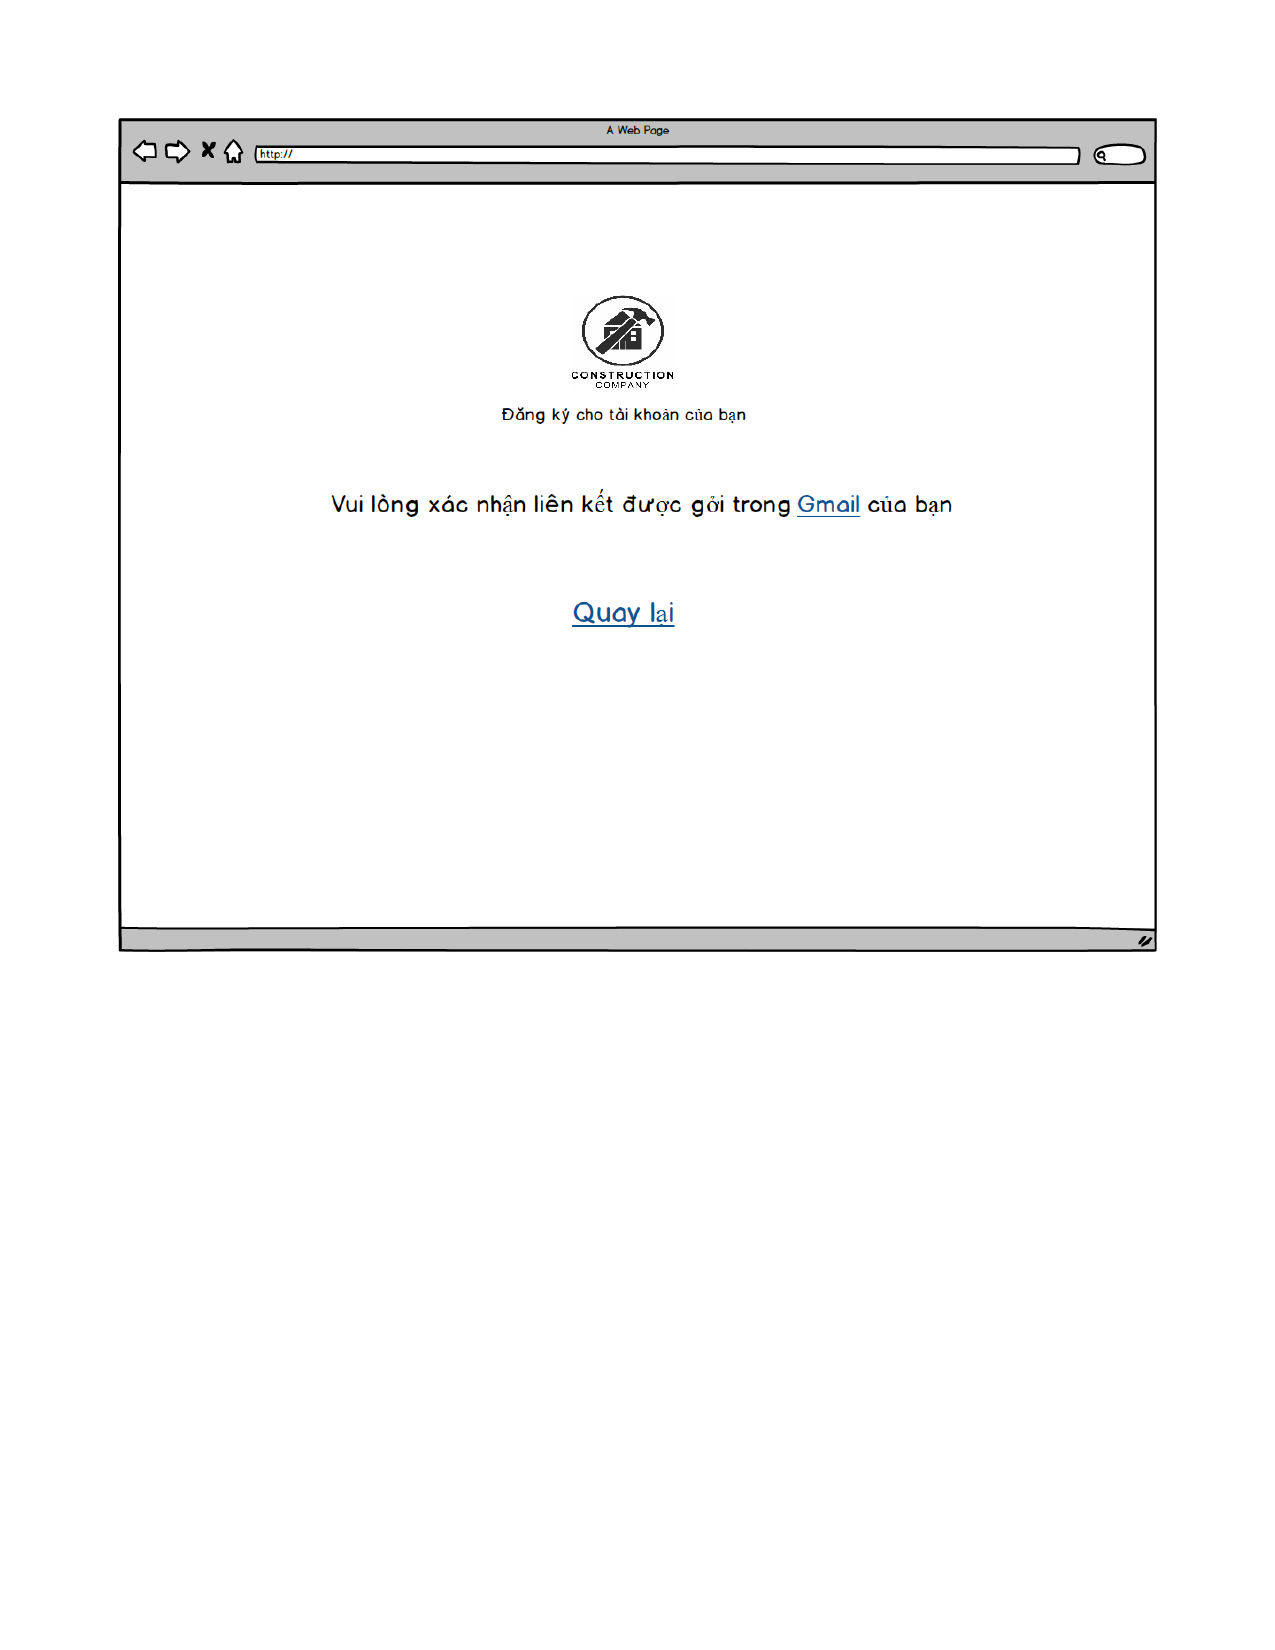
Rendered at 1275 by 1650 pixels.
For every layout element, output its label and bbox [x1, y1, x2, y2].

picture [118, 118, 1157, 952]
